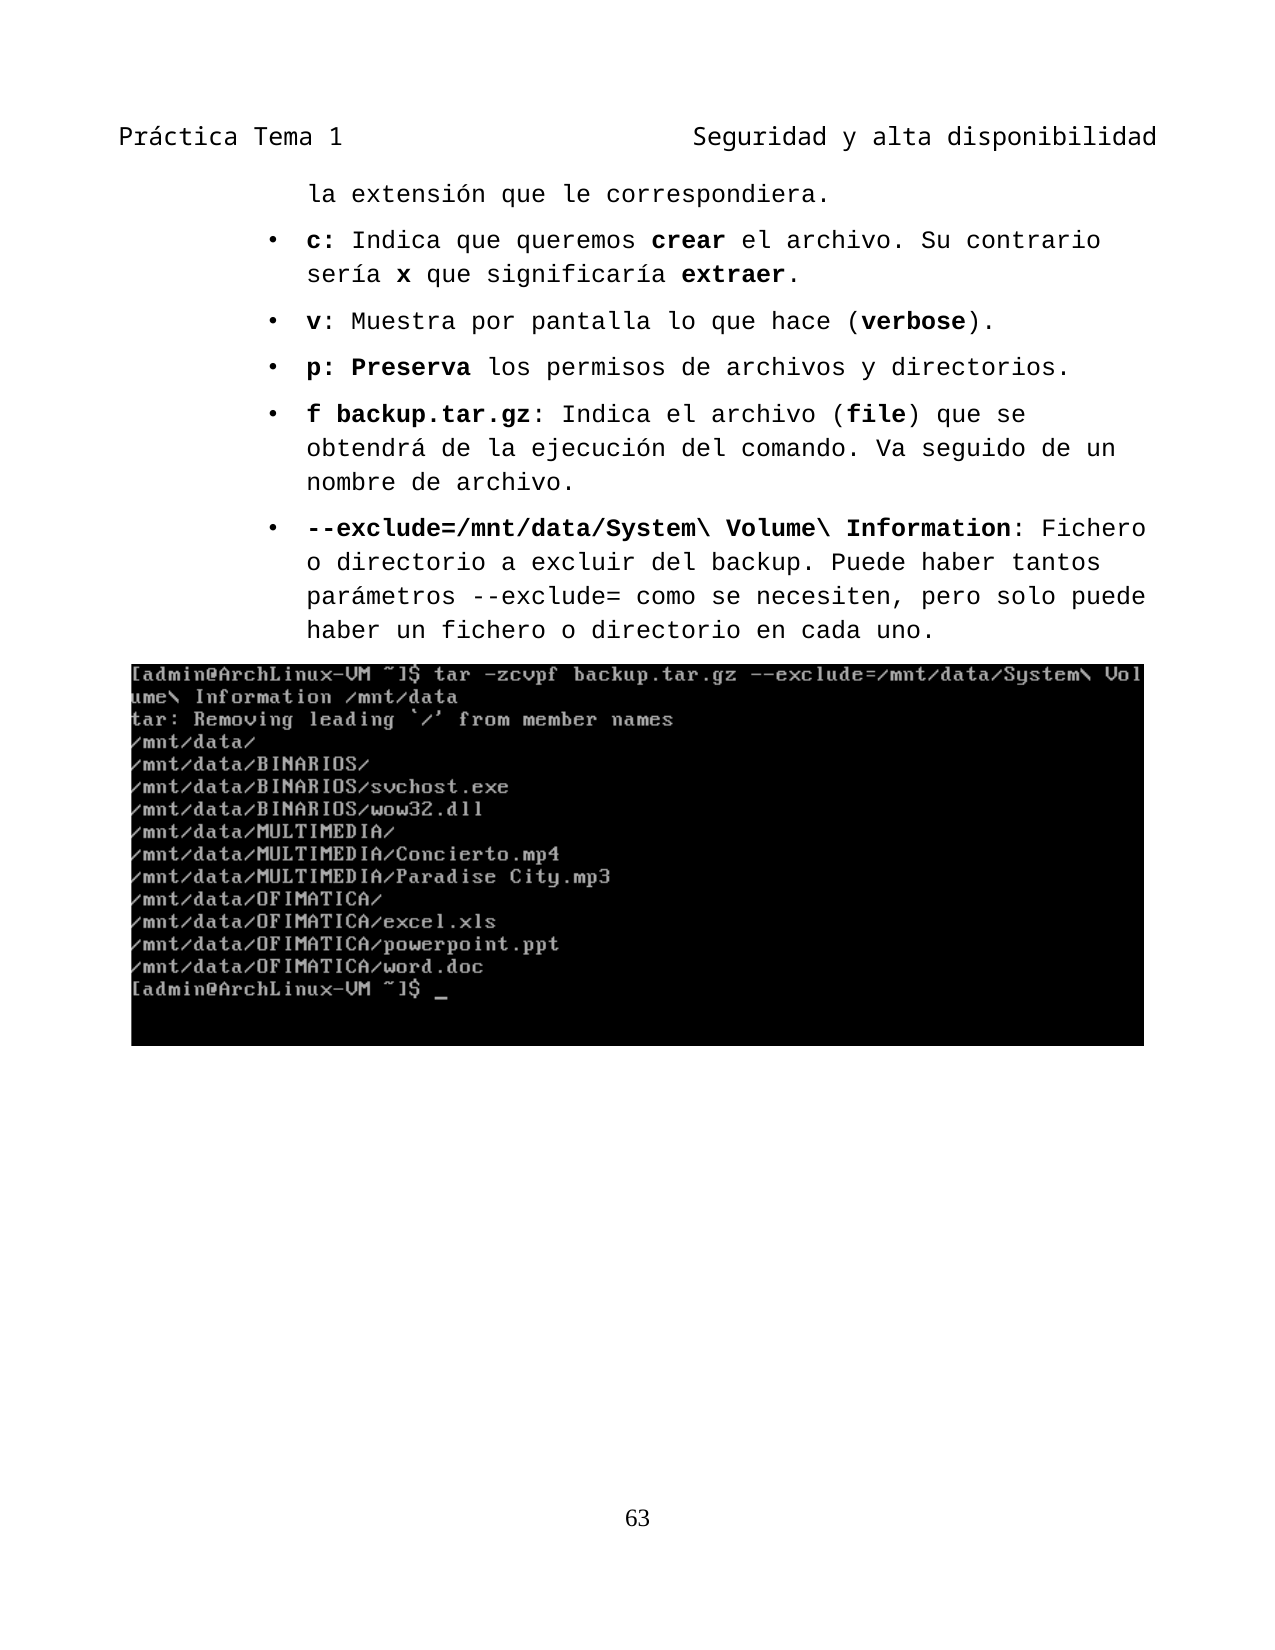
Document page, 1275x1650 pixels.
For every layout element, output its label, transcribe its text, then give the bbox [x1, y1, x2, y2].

picture [131, 664, 1144, 1046]
list --exclude=/mnt/data/System\ Volume\ Information: Fichero o directorio a excluir del backup. Puede haber tantos parámetros --exclude= como se necesiten, pero solo puede haber un fichero o directorio en cada uno. [268, 516, 1157, 646]
list c: Indica que queremos crear el archivo. Su contrario sería x que significaría extraer. [268, 228, 1157, 290]
list la extensión que le correspondiera. [268, 182, 1157, 210]
list v: Muestra por pantalla lo que hace (verbose). [268, 308, 1157, 337]
list p: Preserva los permisos de archivos y directorios. [268, 355, 1157, 383]
list f backup.tar.gz: Indica el archivo (file) que se obtendrá de la ejecución del comando. Va seguido de un nombre de archivo. [268, 401, 1157, 498]
